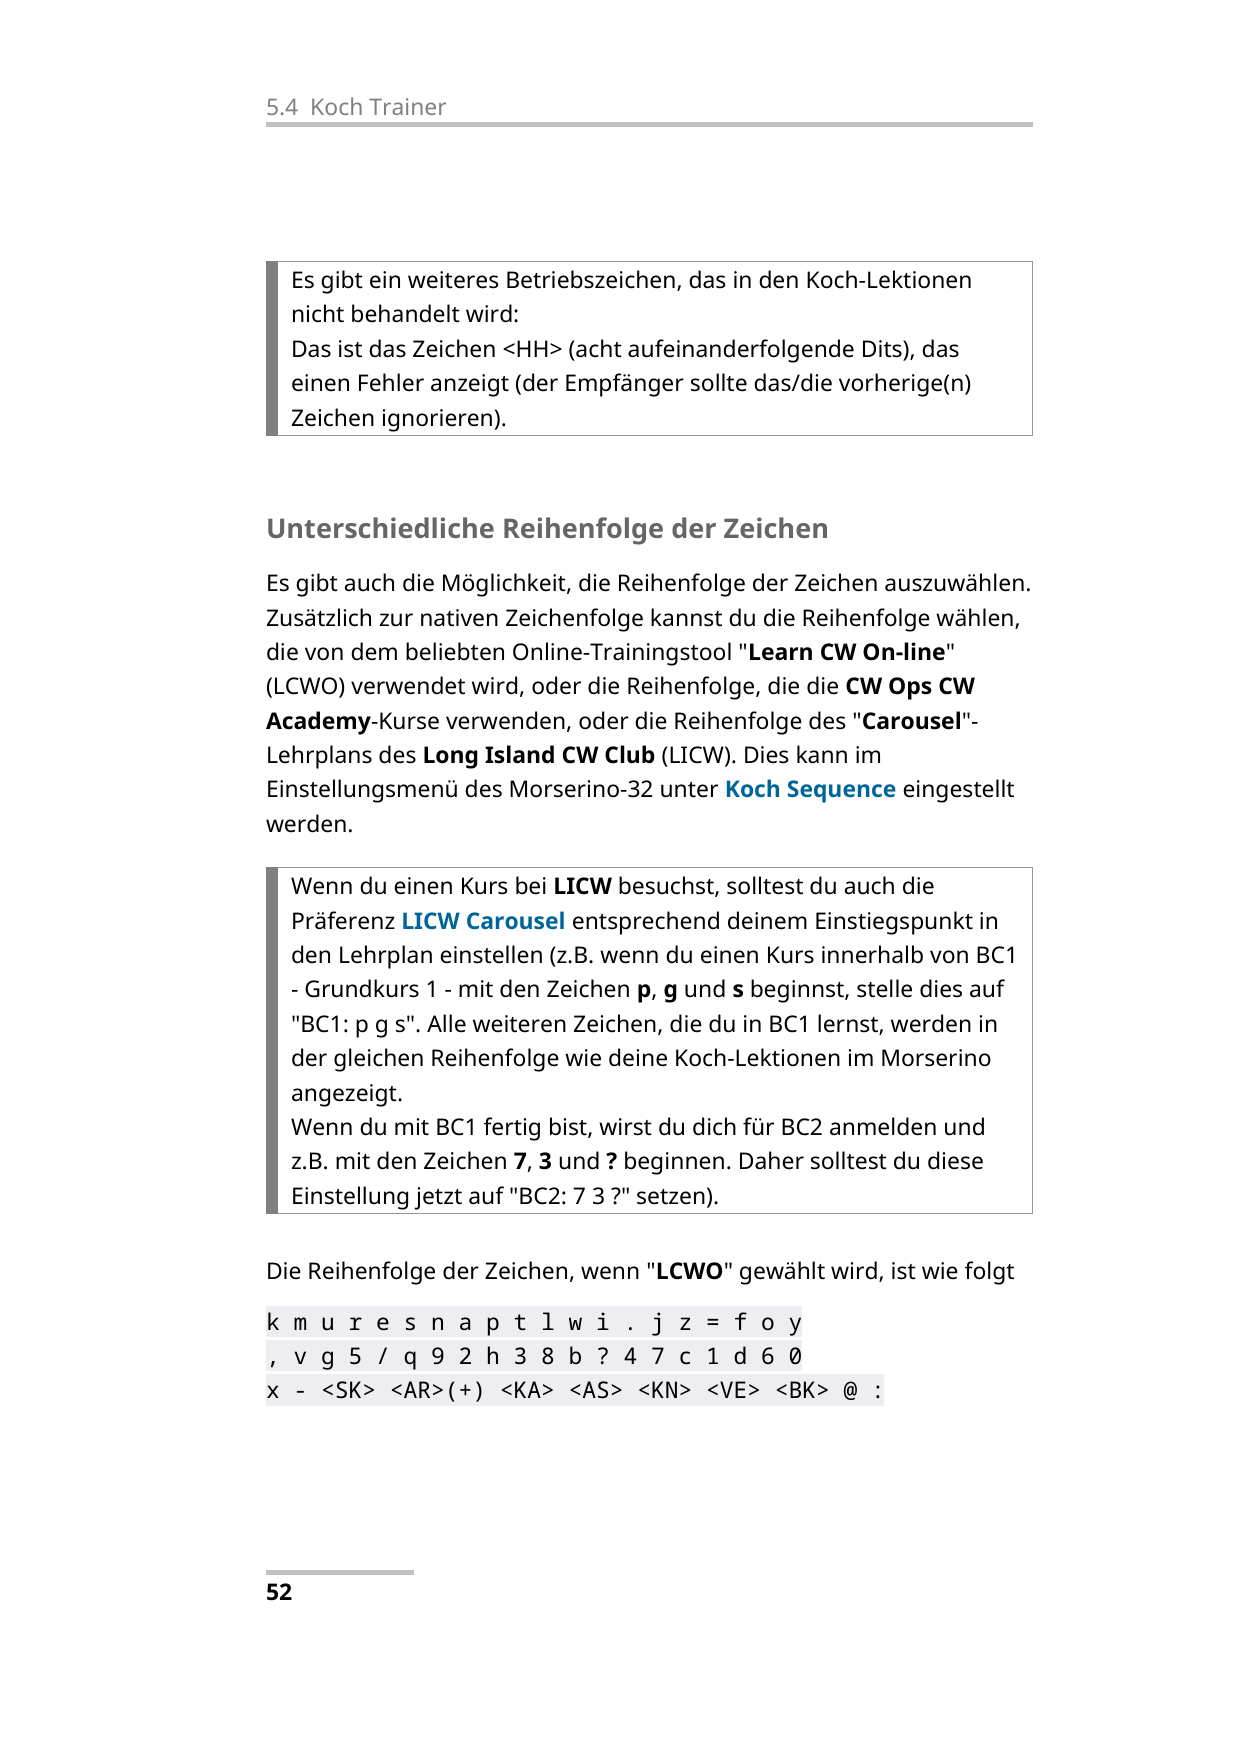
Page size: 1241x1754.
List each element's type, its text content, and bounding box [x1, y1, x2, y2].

text Es gibt ein weiteres Betriebszeichen, das in den Koch-Lektionen nicht behandelt wird: Das ist das Zeichen <HH> (acht aufeinanderfolgende Dits), das einen Fehler anzeigt (der Empfänger sollte das/die vorherige(n) Zeichen ignorieren). [278, 262, 1032, 435]
text Die Reihenfolge der Zeichen, wenn "LCWO" gewählt wird, ist wie folgt [266, 1254, 1033, 1286]
text Es gibt auch die Möglichkeit, die Reihenfolge der Zeichen auszuwählen. Zusätzlich zur nativen Zeichenfolge kannst du die Reihenfolge wählen, die von dem beliebten Online-Trainingstool "Learn CW On-line" (LCWO) verwendet wird, oder die Reihenfolge, die die CW Ops CW Academy-Kurse verwenden, oder die Reihenfolge des "Carousel"-Lehrplans des Long Island CW Club (LICW). Dies kann im Einstellungsmenü des Morserino-32 unter Koch Sequence eingestellt werden. [266, 567, 1033, 839]
text Unterschiedliche Reihenfolge der Zeichen [266, 510, 1033, 547]
text k m u r e s n a p t l w i . j z = f o y , v g 5 / q 9 2 h 3 8 b ? 4 7 c 1 d 6 0 x - <SK> <AR>(+) <KA> <AS> <KN> <VE> <BK> @ : [266, 1306, 1033, 1406]
text Wenn du einen Kurs bei LICW besuchst, solltest du auch die Präferenz LICW Carousel entsprechend deinem Einstiegspunkt in den Lehrplan einstellen (z.B. wenn du einen Kurs innerhalb von BC1 - Grundkurs 1 - mit den Zeichen p, g und s beginnst, stelle dies auf "BC1: p g s". Alle weiteren Zeichen, die du in BC1 lernst, werden in der gleichen Reihenfolge wie deine Koch-Lektionen im Morserino angezeigt. Wenn du mit BC1 fertig bist, wirst du dich für BC2 anmelden und z.B. mit den Zeichen 7, 3 und ? beginnen. Daher solltest du diese Einstellung jetzt auf "BC2: 7 3 ?" setzen). [278, 868, 1032, 1213]
